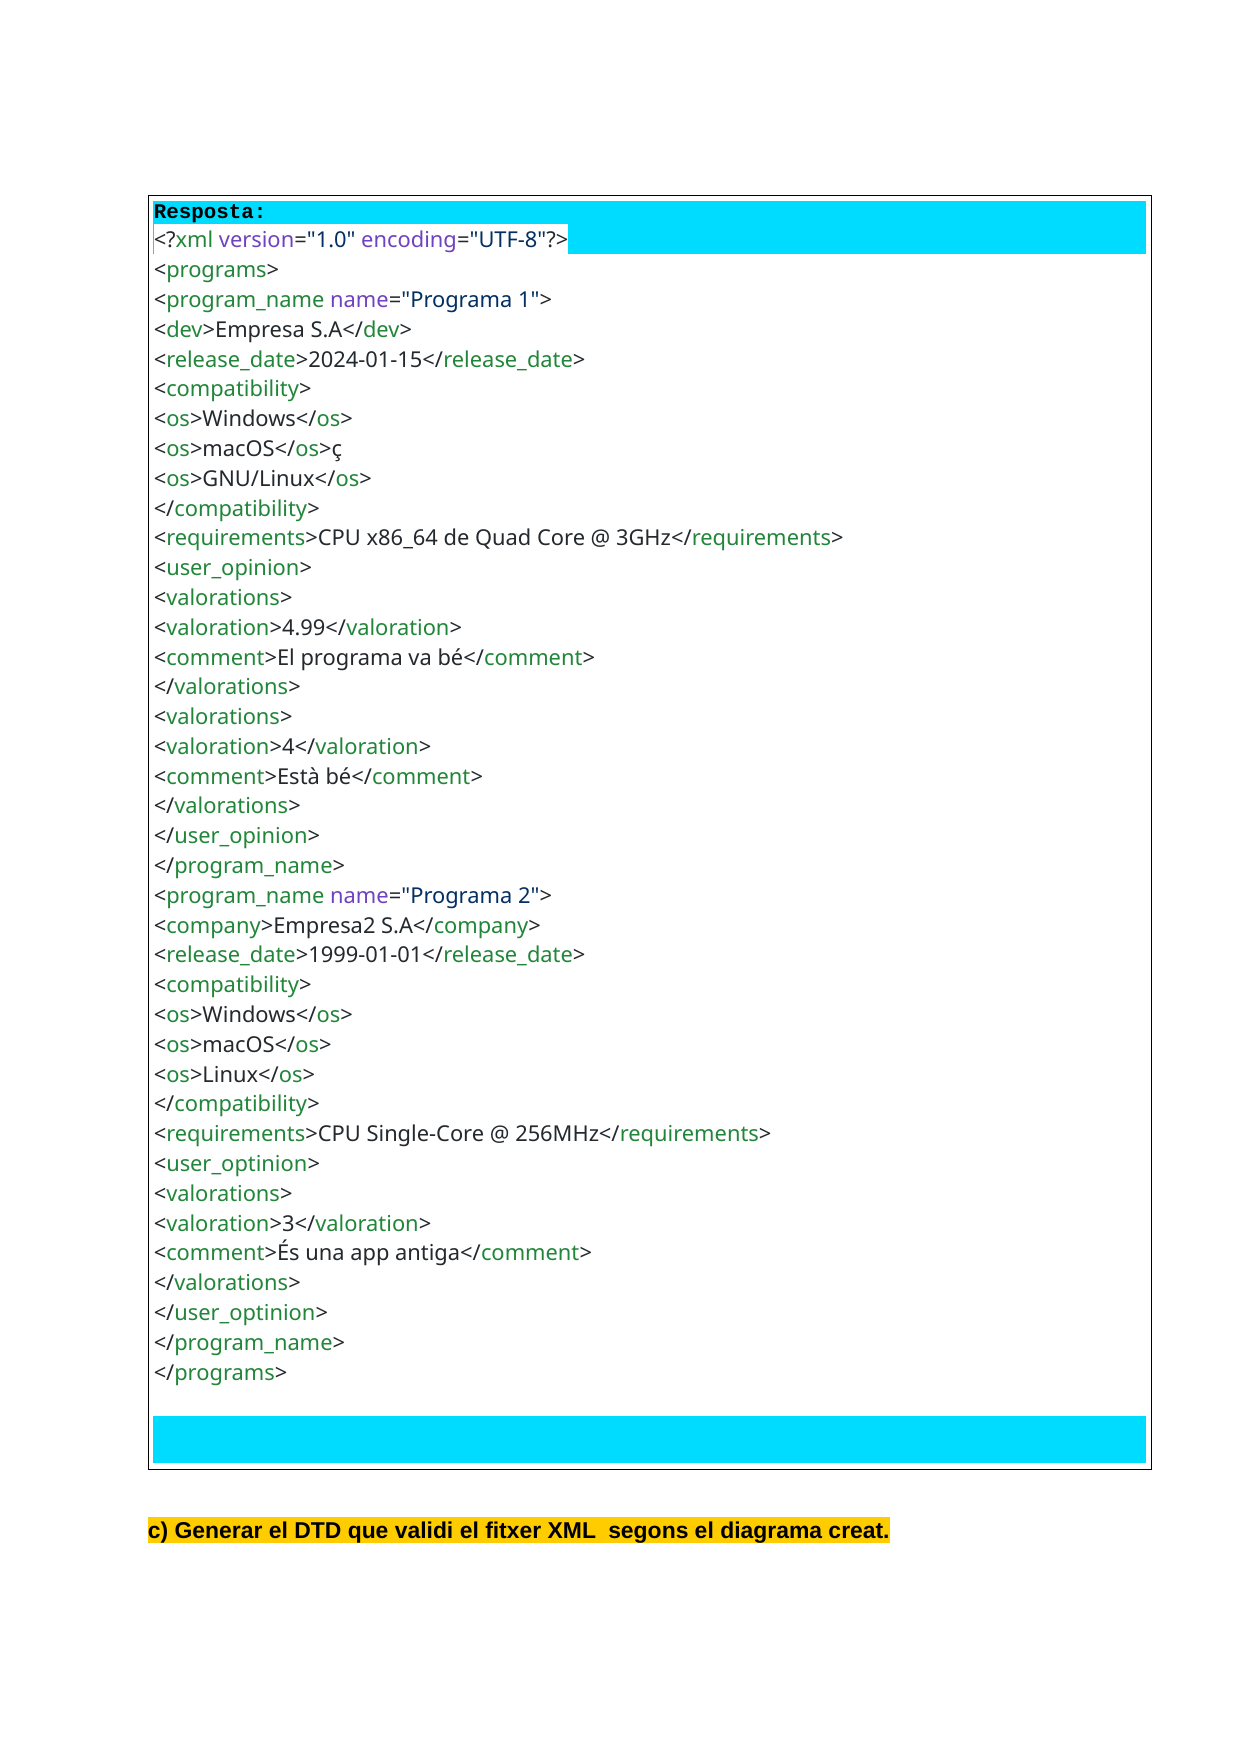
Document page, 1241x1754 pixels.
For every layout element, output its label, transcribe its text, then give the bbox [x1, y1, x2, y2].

text c) Generar el DTD que validi el fitxer XML segons el diagrama creat. [148, 1517, 1151, 1543]
table_header Resposta: <?xml version="1.0" encoding="UTF-8"?> <programs> <program_name name="Programa 1"> <dev>Empresa S.A</dev> <release_date>2024-01-15</release_date> <compatibility> <os>Windows</os> <os>macOS</os>ç <os>GNU/Linux</os> </compatibility> <requirements>CPU x86_64 de Quad Core @ 3GHz</requirements> <user_opinion> <valorations> <valoration>4.99</valoration> <comment>El programa va bé</comment> </valorations> <valorations> <valoration>4</valoration> <comment>Està bé</comment> </valorations> </user_opinion> </program_name> <program_name name="Programa 2"> <company>Empresa2 S.A</company> <release_date>1999-01-01</release_date> <compatibility> <os>Windows</os> <os>macOS</os> <os>Linux</os> </compatibility> <requirements>CPU Single-Core @ 256MHz</requirements> <user_optinion> <valorations> <valoration>3</valoration> <comment>És una app antiga</comment> </valorations> </user_optinion> </program_name> </programs> [149, 196, 1151, 1469]
